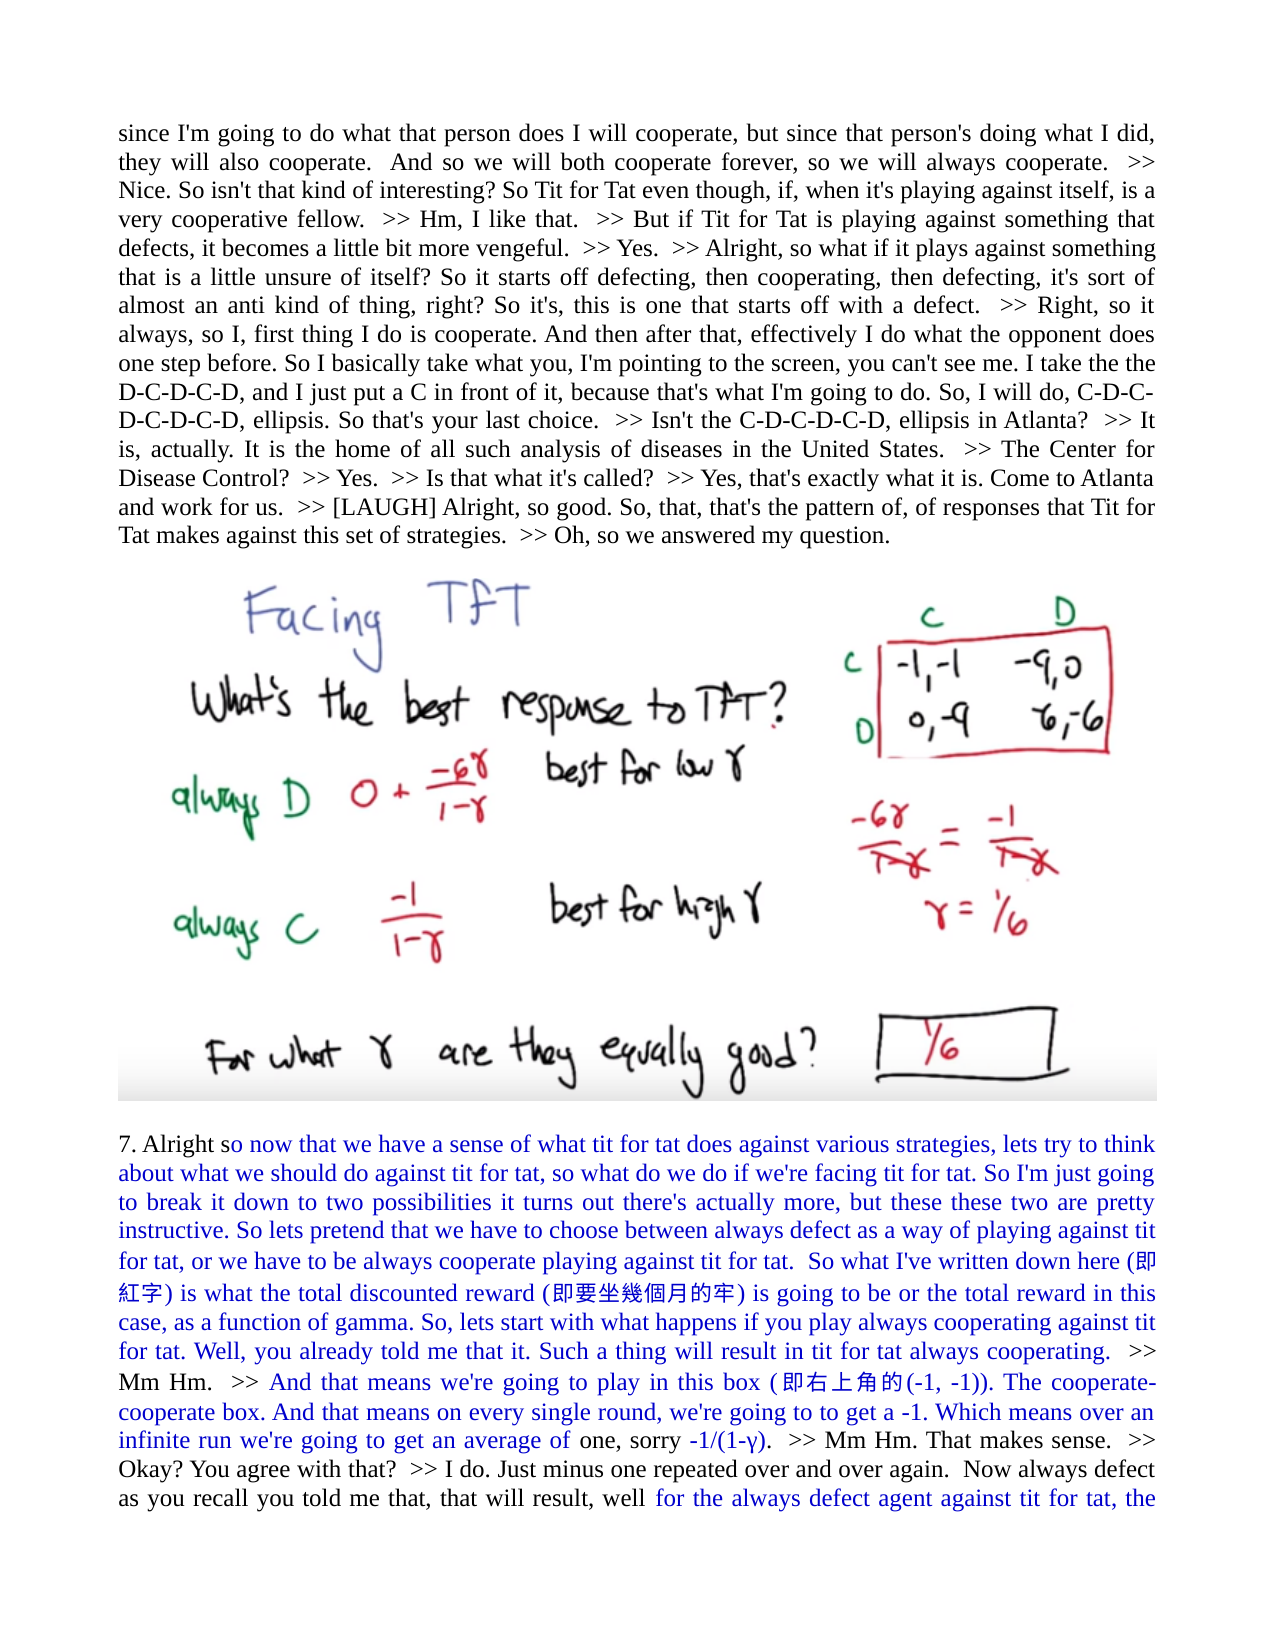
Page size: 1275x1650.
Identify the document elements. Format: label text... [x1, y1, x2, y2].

picture [118, 578, 1157, 1101]
text since I'm going to do what that person does I will cooperate, but since that person's doing what I did, they will also cooperate. And so we will both cooperate forever, so we will always cooperate. >> Nice. So isn't that kind of interesting? So Tit for Tat even though, if, when it's playing against itself, is a very cooperative fellow. >> Hm, I like that. >> But if Tit for Tat is playing against something that defects, it becomes a little bit more vengeful. >> Yes. >> Alright, so what if it plays against something that is a little unsure of itself? So it starts off defecting, then cooperating, then defecting, it's sort of almost an anti kind of thing, right? So it's, this is one that starts off with a defect. >> Right, so it always, so I, first thing I do is cooperate. And then after that, effectively I do what the opponent does one step before. So I basically take what you, I'm pointing to the screen, you can't see me. I take the the D-C-D-C-D, and I just put a C in front of it, because that's what I'm going to do. So, I will do, C-D-C-D-C-D-C-D, ellipsis. So that's your last choice. >> Isn't the C-D-C-D-C-D, ellipsis in Atlanta? >> It is, actually. It is the home of all such analysis of diseases in the United States. >> The Center for Disease Control? >> Yes. >> Is that what it's called? >> Yes, that's exactly what it is. Come to Atlanta and work for us. >> [LAUGH] Alright, so good. So, that, that's the pattern of, of responses that Tit for Tat makes against this set of strategies. >> Oh, so we answered my question. [118, 118, 1157, 549]
text 7. Alright so now that we have a sense of what tit for tat does against various strategies, lets try to think about what we should do against tit for tat, so what do we do if we're facing tit for tat. So I'm just going to break it down to two possibilities it turns out there's actually more, but these these two are pretty instructive. So lets pretend that we have to choose between always defect as a way of playing against tit for tat, or we have to be always cooperate playing against tit for tat. So what I've written down here (即紅字) is what the total discounted reward (即要坐幾個月的牢) is going to be or the total reward in this case, as a function of gamma. So, lets start with what happens if you play always cooperating against tit for tat. Well, you already told me that it. Such a thing will result in tit for tat always cooperating. >> Mm Hm. >> And that means we're going to play in this box (即右上角的(-1, -1)). The cooperate-cooperate box. And that means on every single round, we're going to to get a -1. Which means over an infinite run we're going to get an average of one, sorry -1/(1-γ). >> Mm Hm. That makes sense. >> Okay? You agree with that? >> I do. Just minus one repeated over and over again. Now always defect as you recall you told me that, that will result, well for the always defect agent against tit for tat, the [118, 1129, 1157, 1512]
